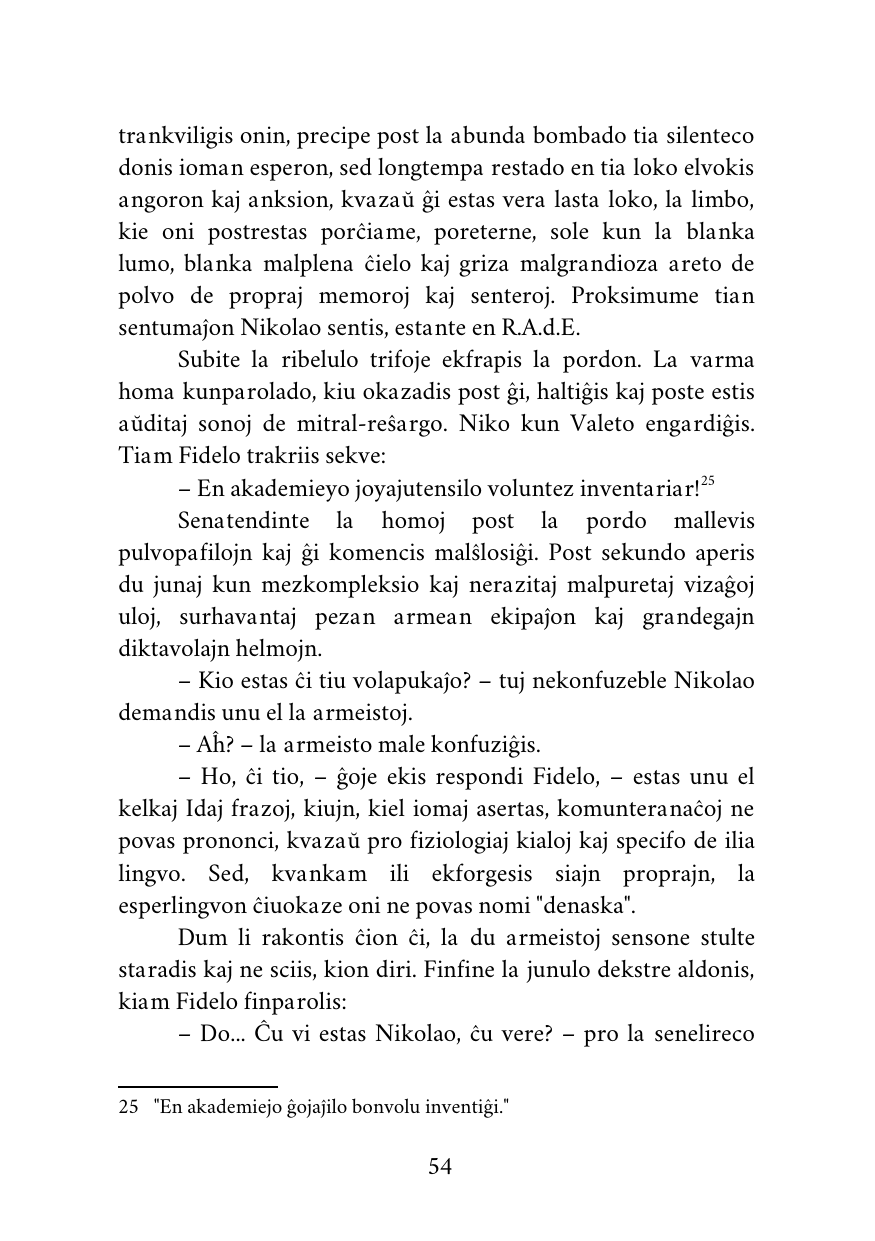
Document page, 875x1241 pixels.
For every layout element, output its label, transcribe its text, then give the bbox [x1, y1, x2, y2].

text "En akademiejo ĝojaĵilo bonvolu inventiĝi." [118, 1093, 756, 1119]
text trankviligis onin, precipe post la abunda bombado tia silenteco donis ioman esperon, sed longtempa restado en tia loko elvokis angoron kaj anksion, kvazaŭ ĝi estas vera lasta loko, la limbo, kie oni postrestas porĉiame, poreterne, sole kun la blanka lumo, blanka malplena ĉielo kaj griza malgrandioza areto de polvo de propraj memoroj kaj senteroj. Proksimume tian sentumaĵon Nikolao sentis, estante en R.A.d.E. [118, 118, 756, 343]
text Subite la ribelulo trifoje ekfrapis la pordon. La varma homa kunparolado, kiu okazadis post ĝi, haltiĝis kaj poste estis aŭditaj sonoj de mitral-reŝargo. Niko kun Valeto engardiĝis. Tiam Fidelo trakriis sekve: [118, 343, 756, 471]
text Senatendinte la homoj post la pordo mallevis pulvopafilojn kaj ĝi komencis malŝlosiĝi. Post sekundo aperis du junaj kun mezkompleksio kaj nerazitaj malpuretaj vizaĝoj uloj, surhavantaj pezan armean ekipaĵon kaj grandegajn diktavolajn helmojn. [118, 503, 756, 663]
text – En akademieyo joyajutensilo voluntez inventariar! [118, 471, 756, 503]
text – Ho, ĉi tio, – ĝoje ekis respondi Fidelo, – estas unu el kelkaj Idaj frazoj, kiujn, kiel iomaj asertas, komunteranaĉoj ne povas prononci, kvazaŭ pro fiziologiaj kialoj kaj specifo de ilia lingvo. Sed, kvankam ili ekforgesis siajn proprajn, la esperlingvon ĉiuokaze oni ne povas nomi "denaska". [118, 760, 756, 920]
text – Do... Ĉu vi estas Nikolao, ĉu vere? – pro la senelireco [118, 1016, 756, 1048]
text – Kio estas ĉi tiu volapukaĵo? – tuj nekonfuzeble Nikolao demandis unu el la armeistoj. [118, 663, 756, 728]
text Dum li rakontis ĉion ĉi, la du armeistoj sensone stulte staradis kaj ne sciis, kion diri. Finfine la junulo dekstre aldonis, kiam Fidelo finparolis: [118, 920, 756, 1016]
text – Aĥ? – la armeisto male konfuziĝis. [118, 728, 756, 760]
